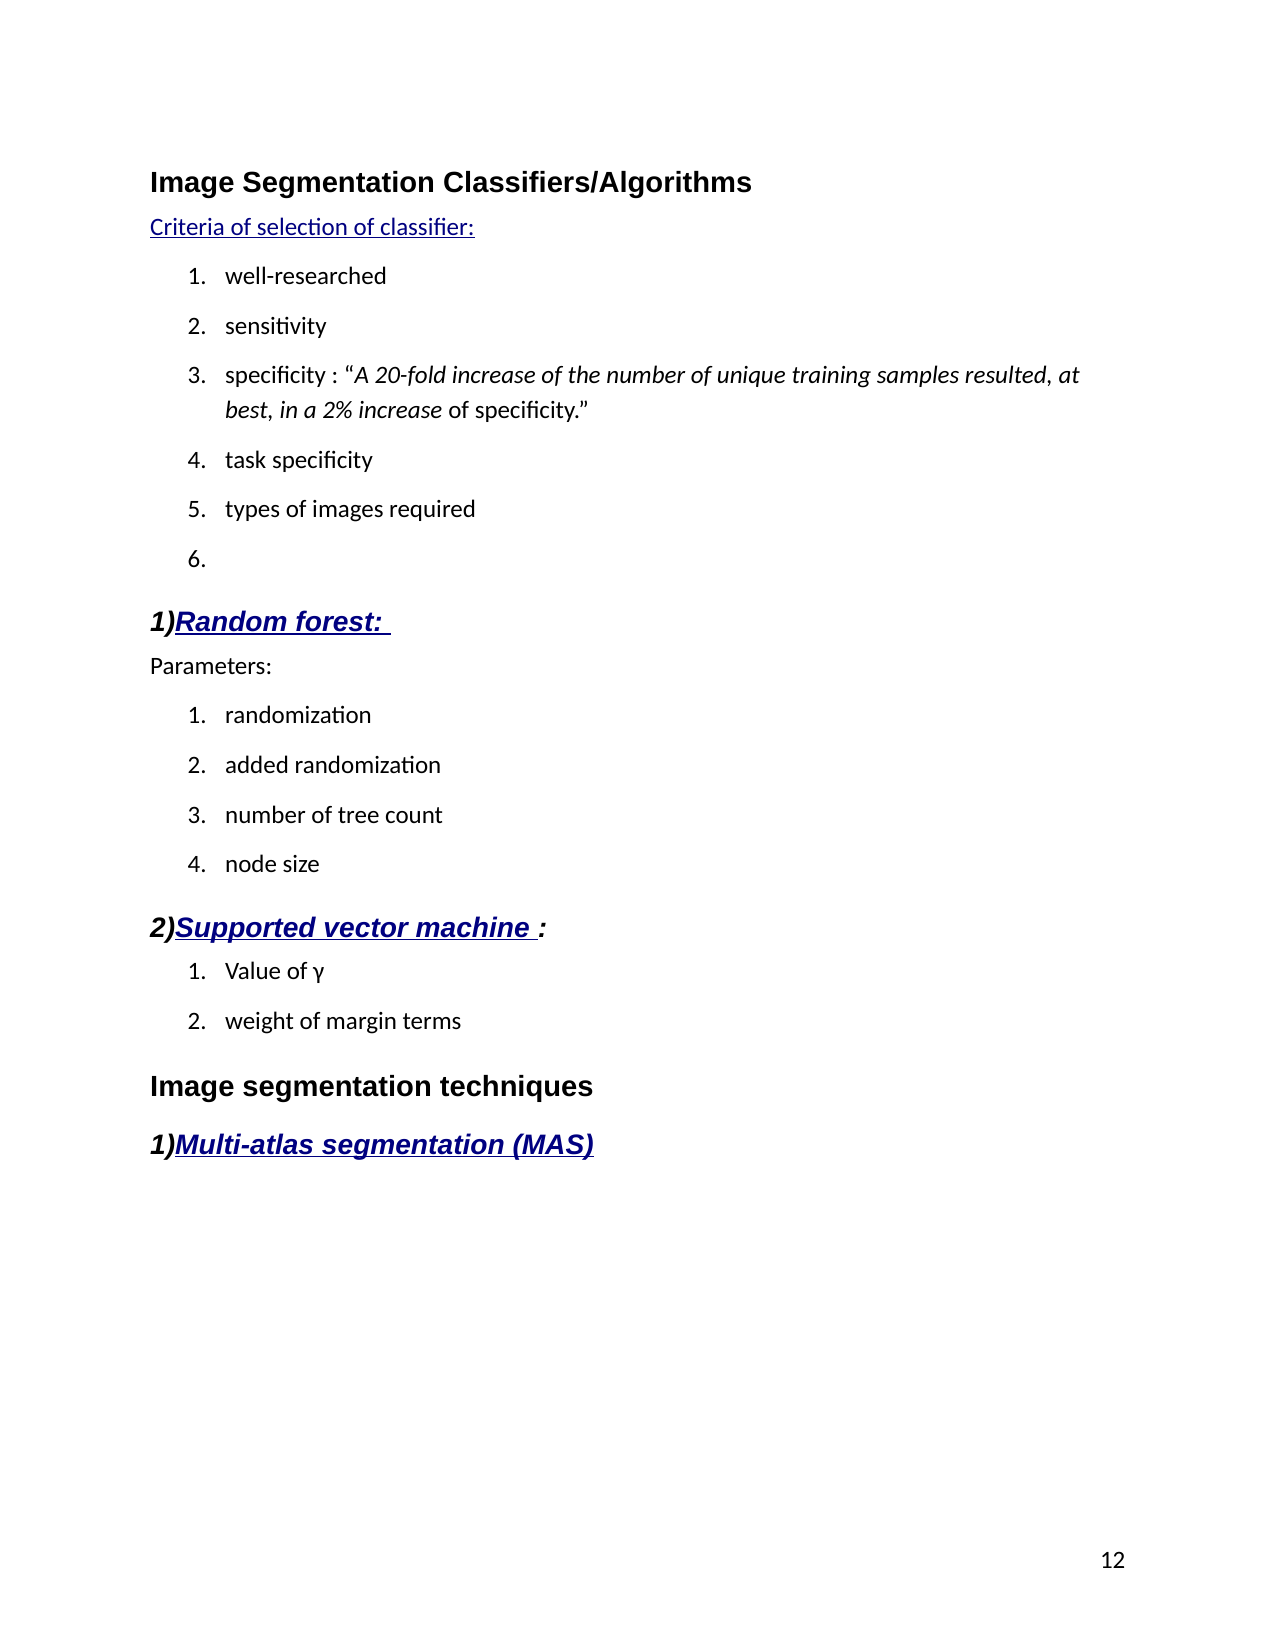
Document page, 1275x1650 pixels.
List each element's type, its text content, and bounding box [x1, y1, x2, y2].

subtitle Image segmentation techniques [150, 1069, 1125, 1103]
list task specificity [187, 444, 1125, 474]
subtitle Image Segmentation Classifiers/Algorithms [150, 164, 1125, 198]
list Value of γ [187, 955, 1125, 986]
list weight of margin terms [187, 1005, 1125, 1036]
text Parameters: [150, 650, 1125, 681]
subtitle Supported vector machine : [150, 911, 1125, 943]
list node size [187, 848, 1125, 879]
list types of images required [187, 493, 1125, 524]
list number of tree count [187, 799, 1125, 829]
text Criteria of selection of classifier: [150, 211, 1125, 241]
subtitle Multi-atlas segmentation (MAS) [150, 1128, 1125, 1160]
list randomization [187, 700, 1125, 730]
list added randomization [187, 749, 1125, 780]
list well-researched [187, 260, 1125, 291]
subtitle Random forest: [150, 605, 1125, 638]
list sensitivity [187, 310, 1125, 340]
list specificity : “A 20-fold increase of the number of unique training samples resulted, at best, in a 2% increase of specificity.” [187, 359, 1125, 425]
